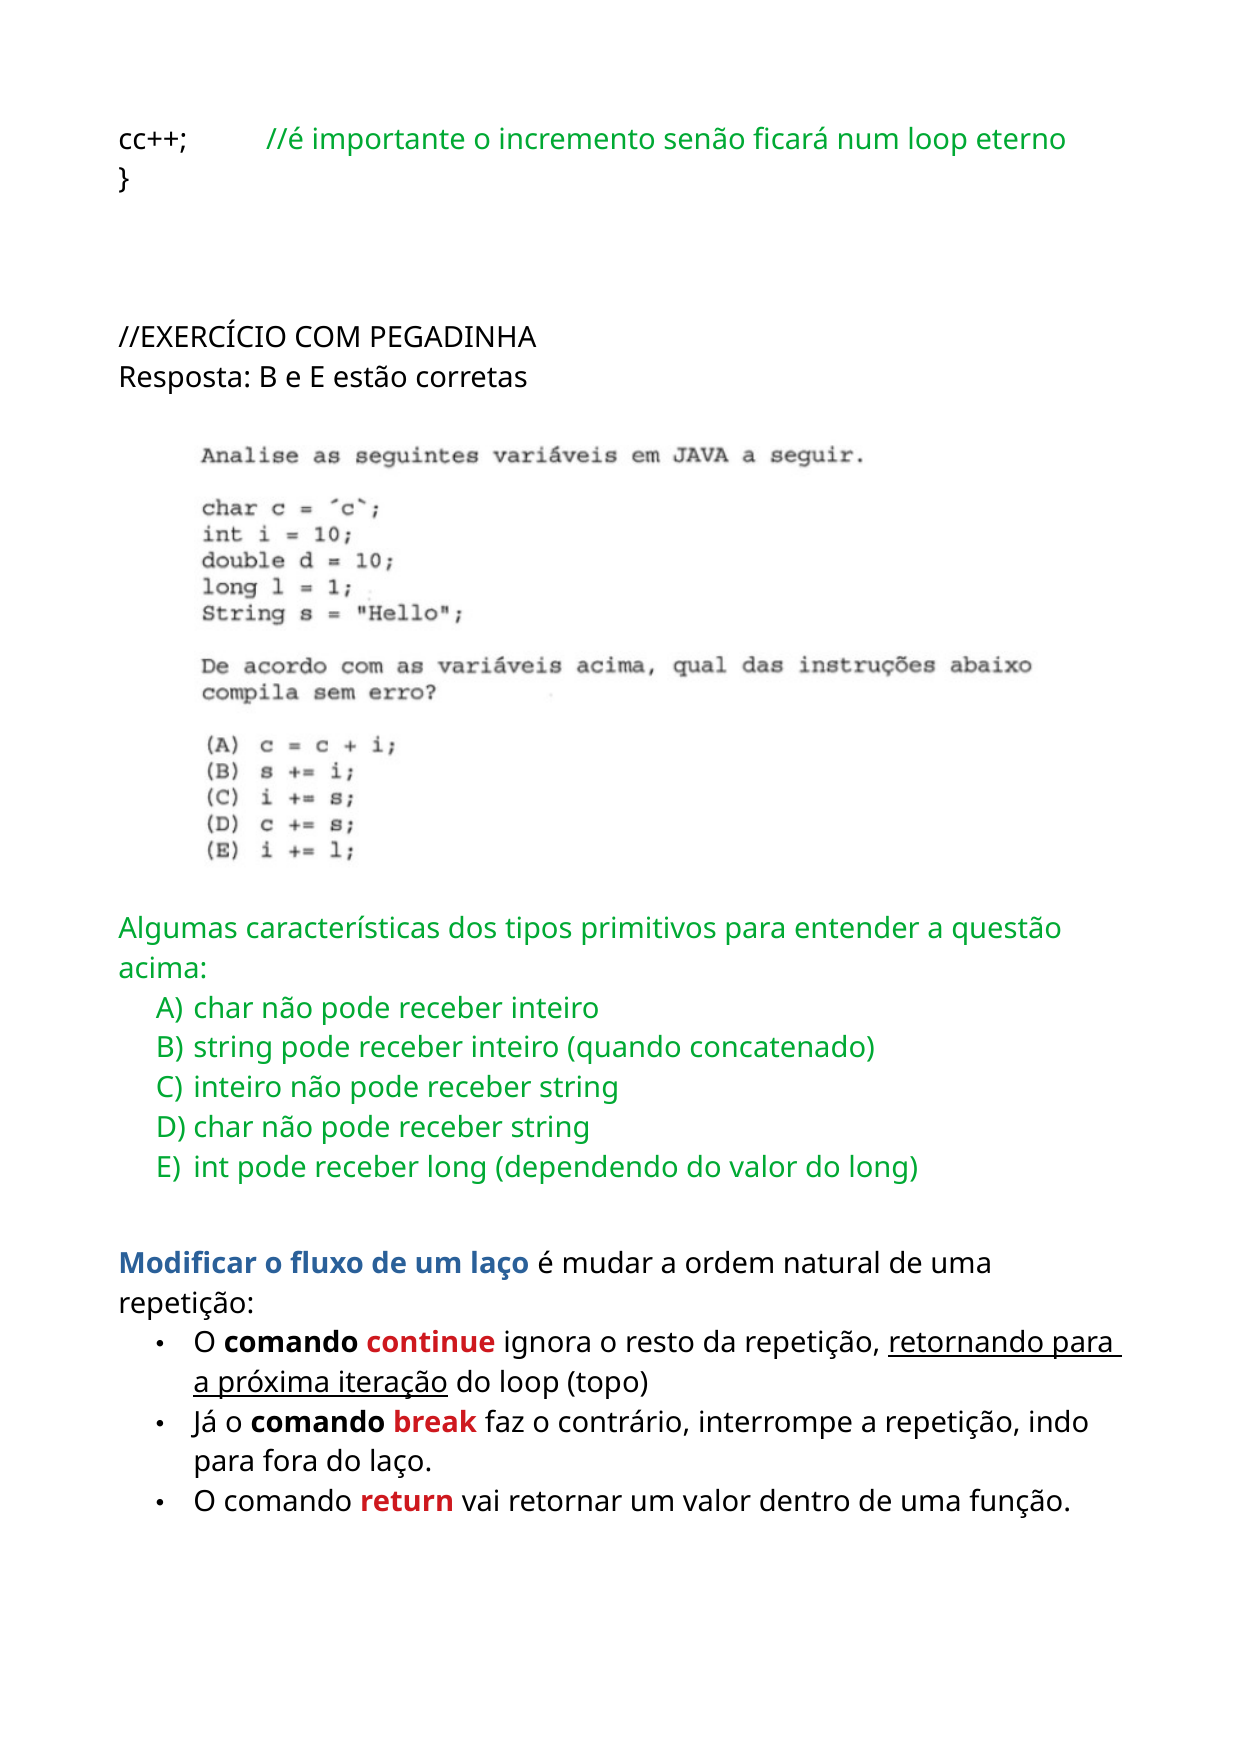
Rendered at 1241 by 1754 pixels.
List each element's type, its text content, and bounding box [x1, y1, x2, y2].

list char não pode receber string [156, 1106, 1122, 1146]
list inteiro não pode receber string [156, 1066, 1122, 1106]
list O comando continue ignora o resto da repetição, retornando para a próxima iteração do loop (topo) [156, 1322, 1122, 1401]
list O comando return vai retornar um valor dentro de uma função. [156, 1480, 1122, 1520]
text //EXERCÍCIO COM PEGADINHA [118, 317, 1122, 356]
text Resposta: B e E estão corretas [118, 356, 1122, 396]
text Modificar o fluxo de um laço é mudar a ordem natural de uma repetição: [118, 1242, 1122, 1322]
list int pode receber long (dependendo do valor do long) [156, 1146, 1122, 1186]
text } [118, 158, 1122, 197]
text Algumas características dos tipos primitivos para entender a questão acima: [118, 908, 1122, 987]
list char não pode receber inteiro [156, 987, 1122, 1027]
picture [184, 435, 1057, 874]
list string pode receber inteiro (quando concatenado) [156, 1027, 1122, 1066]
text cc++; //é importante o incremento senão ficará num loop eterno [118, 118, 1122, 158]
list Já o comando break faz o contrário, interrompe a repetição, indo para fora do laço. [156, 1401, 1122, 1480]
